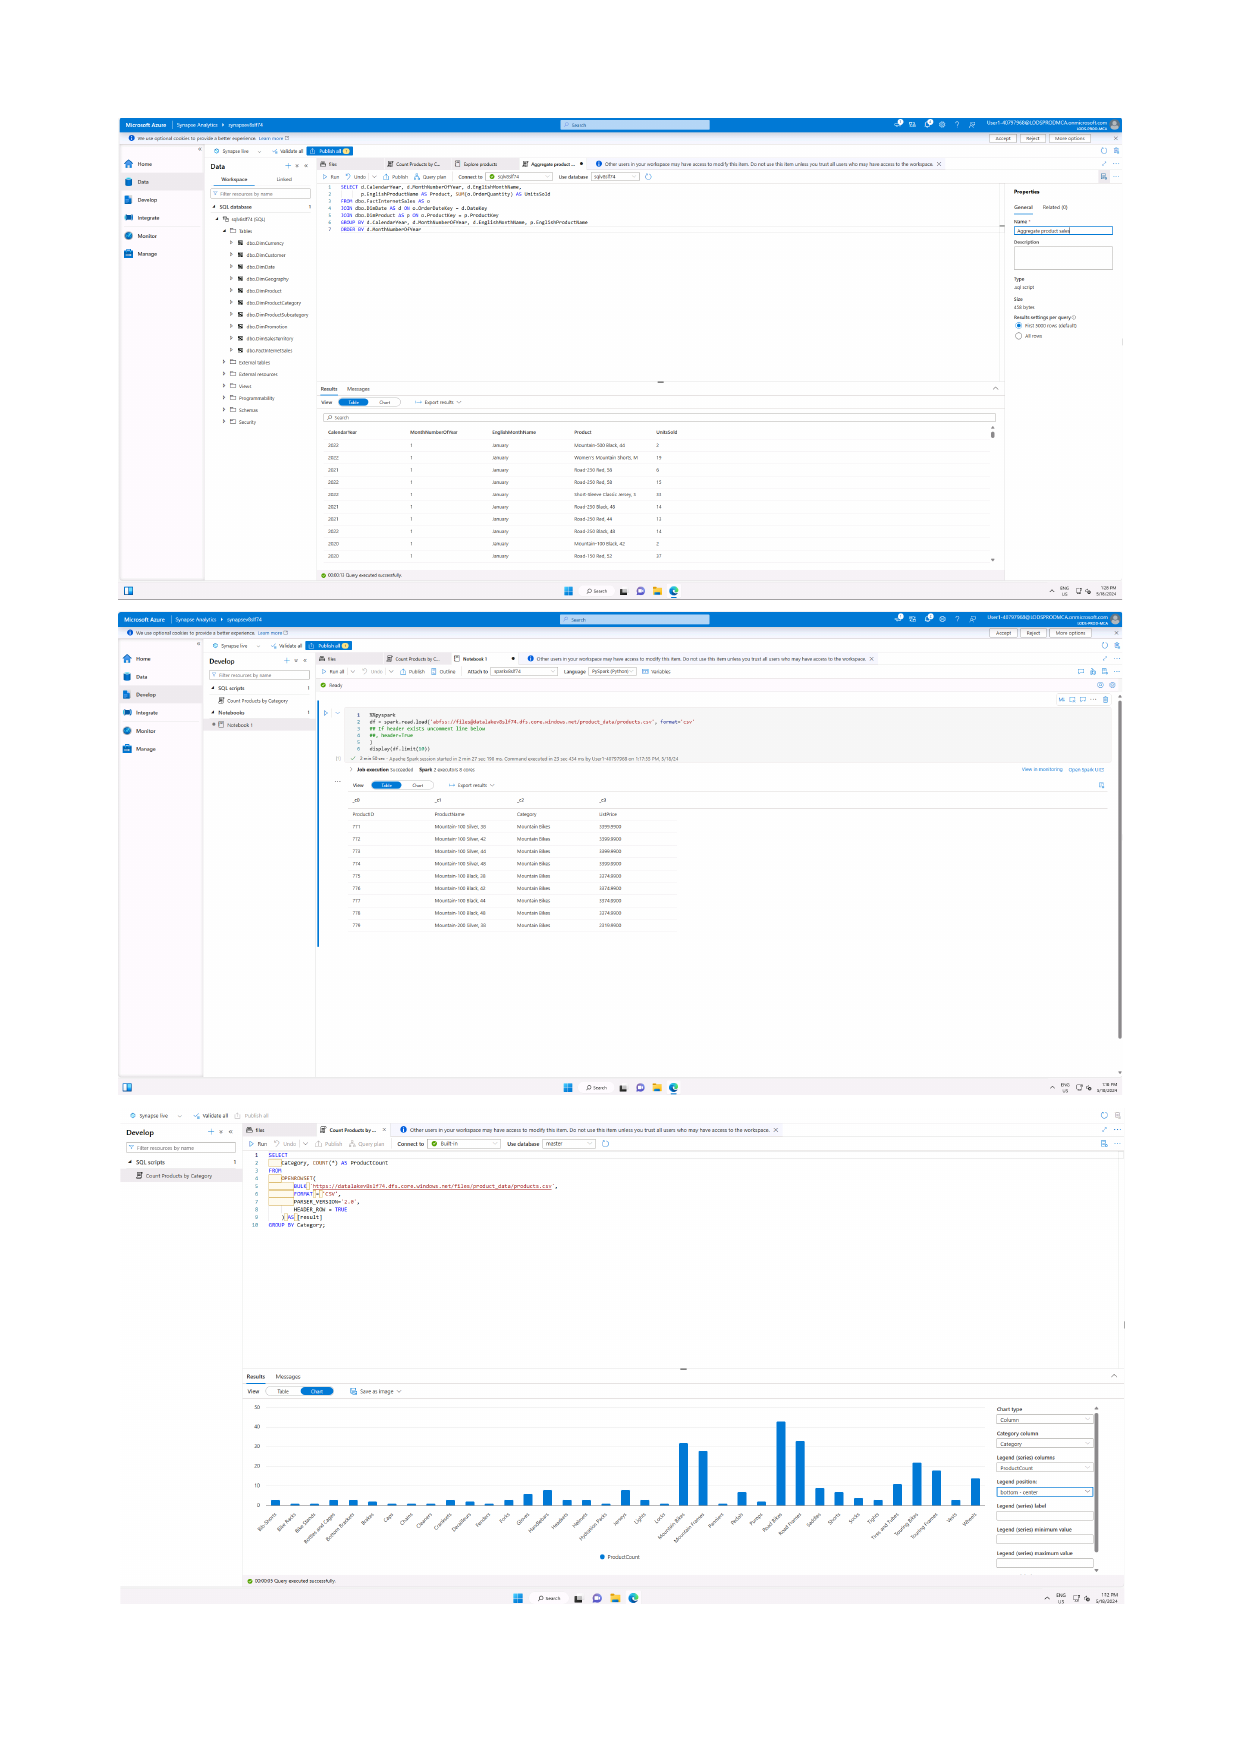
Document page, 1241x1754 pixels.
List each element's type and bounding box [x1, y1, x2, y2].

picture [120, 1108, 1125, 1604]
picture [118, 118, 1123, 600]
picture [118, 611, 1123, 1095]
